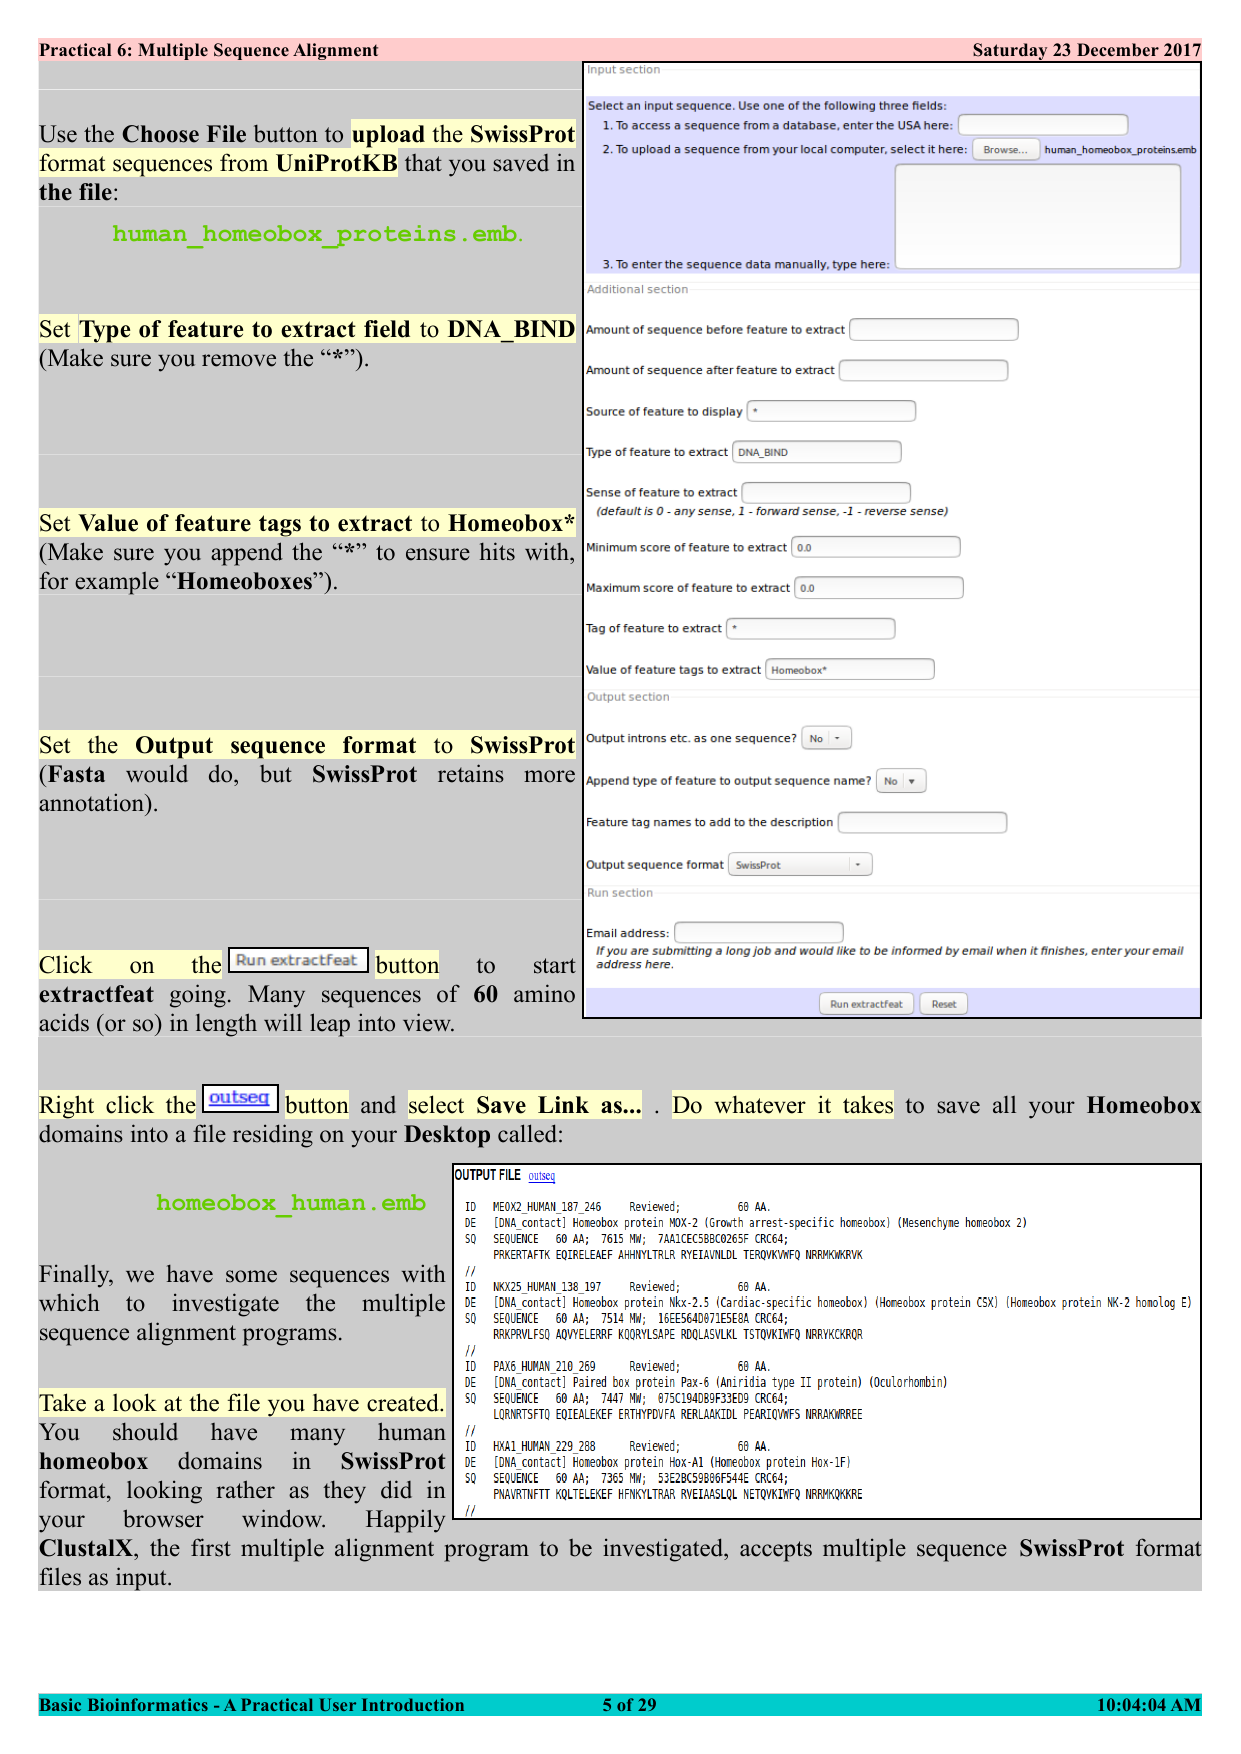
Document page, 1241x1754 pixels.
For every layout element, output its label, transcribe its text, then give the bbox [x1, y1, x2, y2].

text Use the Choose File button to upload the SwissProt format sequences from UniProtKB that you saved in the file: [38, 119, 582, 206]
text Finally, we have some sequences with which to investigate the multiple sequence alignment programs. [38, 1259, 452, 1346]
picture [204, 1086, 277, 1111]
text homeobox_human.emb [38, 1189, 452, 1218]
picture [230, 949, 367, 971]
text Set Type of feature to extract field to DNA_BIND (Make sure you remove the “*”). [38, 314, 582, 372]
text human_homeobox_proteins.emb. [38, 218, 582, 249]
text Set Value of feature tags to extract to Homeobox* (Make sure you append the “*” to ensure hits with, for example “Homeoboxes”). [38, 507, 582, 595]
text Click on thebutton to start extractfeat going. Many sequences of 60 amino acids (or so) in length will leap into view. [38, 947, 1202, 1037]
text Right click thebutton and select Save Link as... . Do whatever it takes to save all your Homeobox domains into a file residing on your Desktop called: [38, 1084, 1202, 1148]
text Take a look at the file you have created. You should have many human homeobox domains in SwissProt format, looking rather as they did in your browser window. Happily ClustalX, the first multiple alignment program to be investigated, accepts multiple sequence SwissProt format files as input. [38, 1387, 1202, 1591]
text Set the Output sequence format to SwissProt (Fasta would do, but SwissProt retains more annotation). [38, 730, 582, 817]
picture [584, 63, 1200, 1017]
